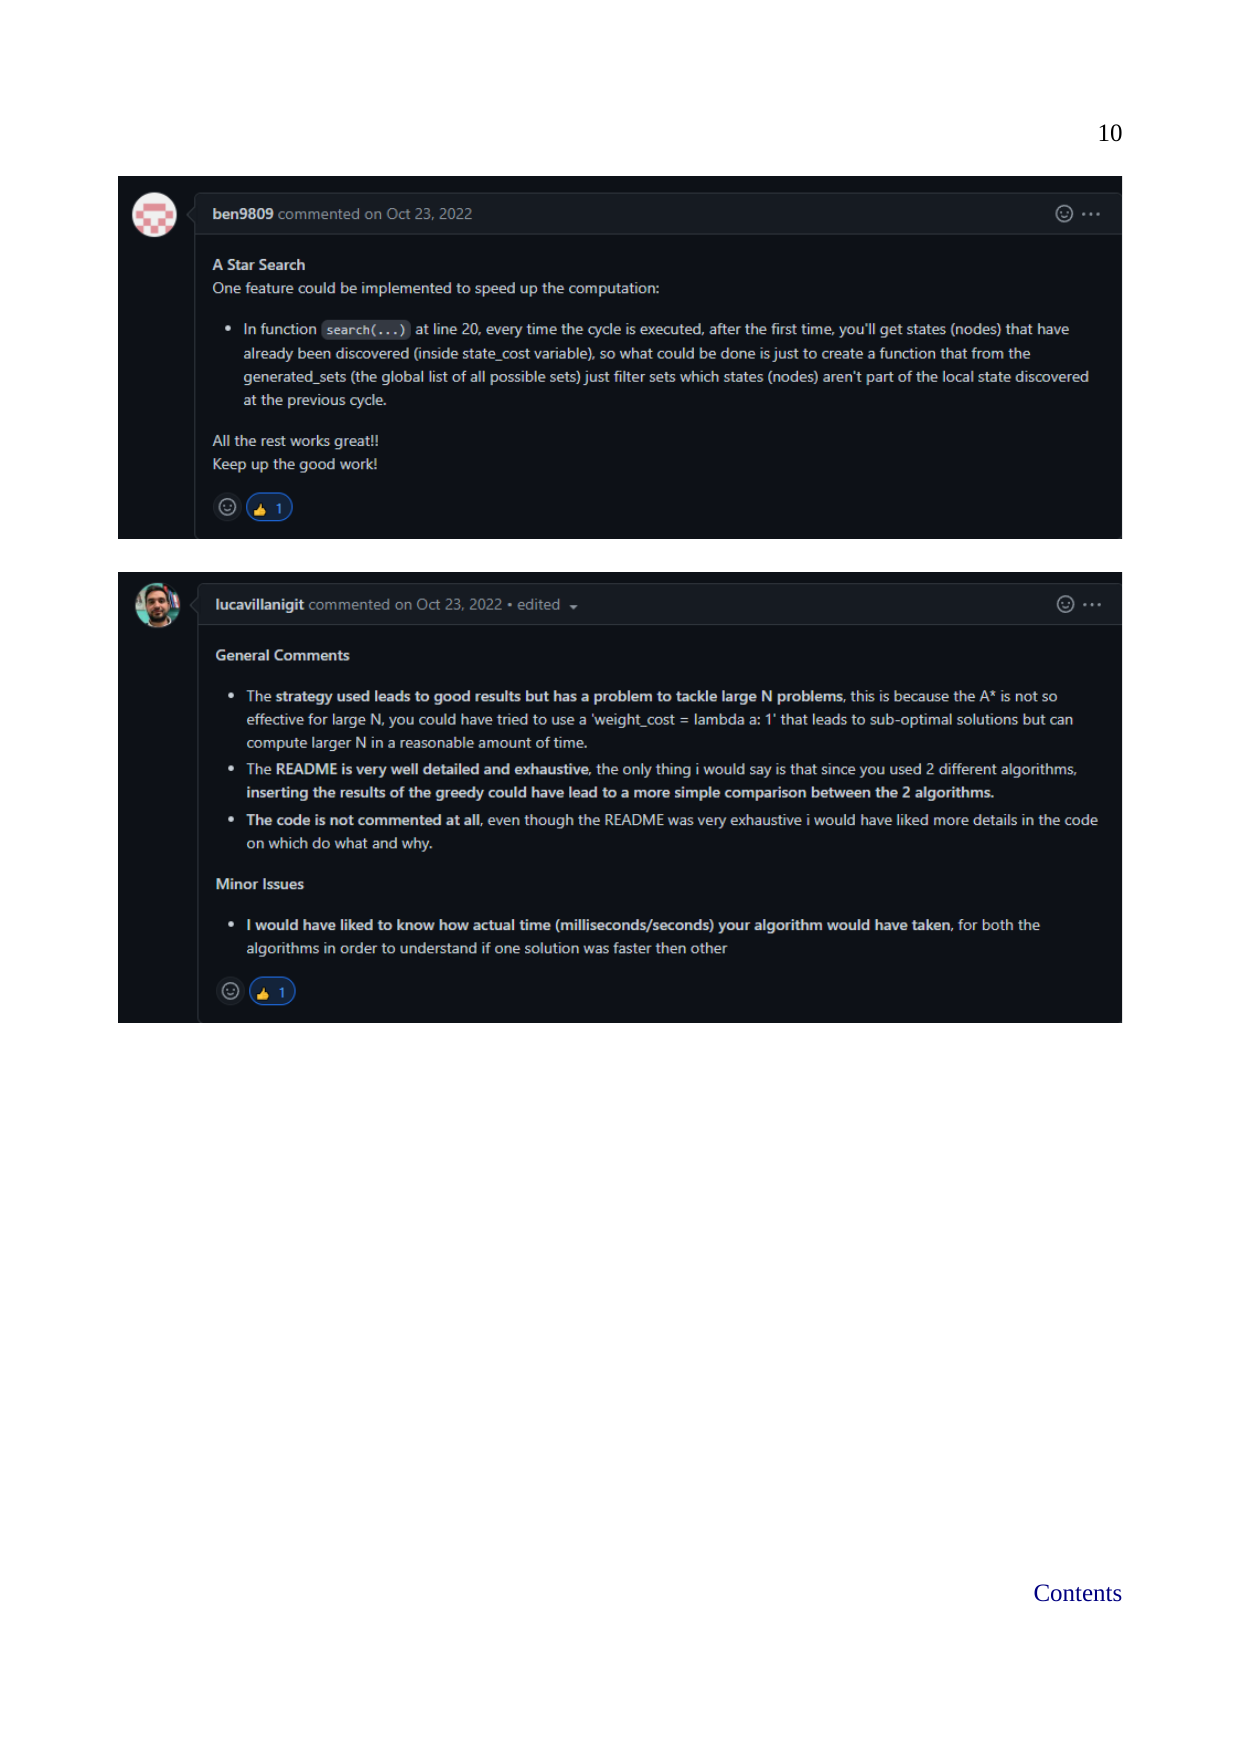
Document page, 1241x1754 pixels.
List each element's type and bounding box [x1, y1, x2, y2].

picture [118, 176, 1123, 539]
picture [118, 572, 1123, 1023]
